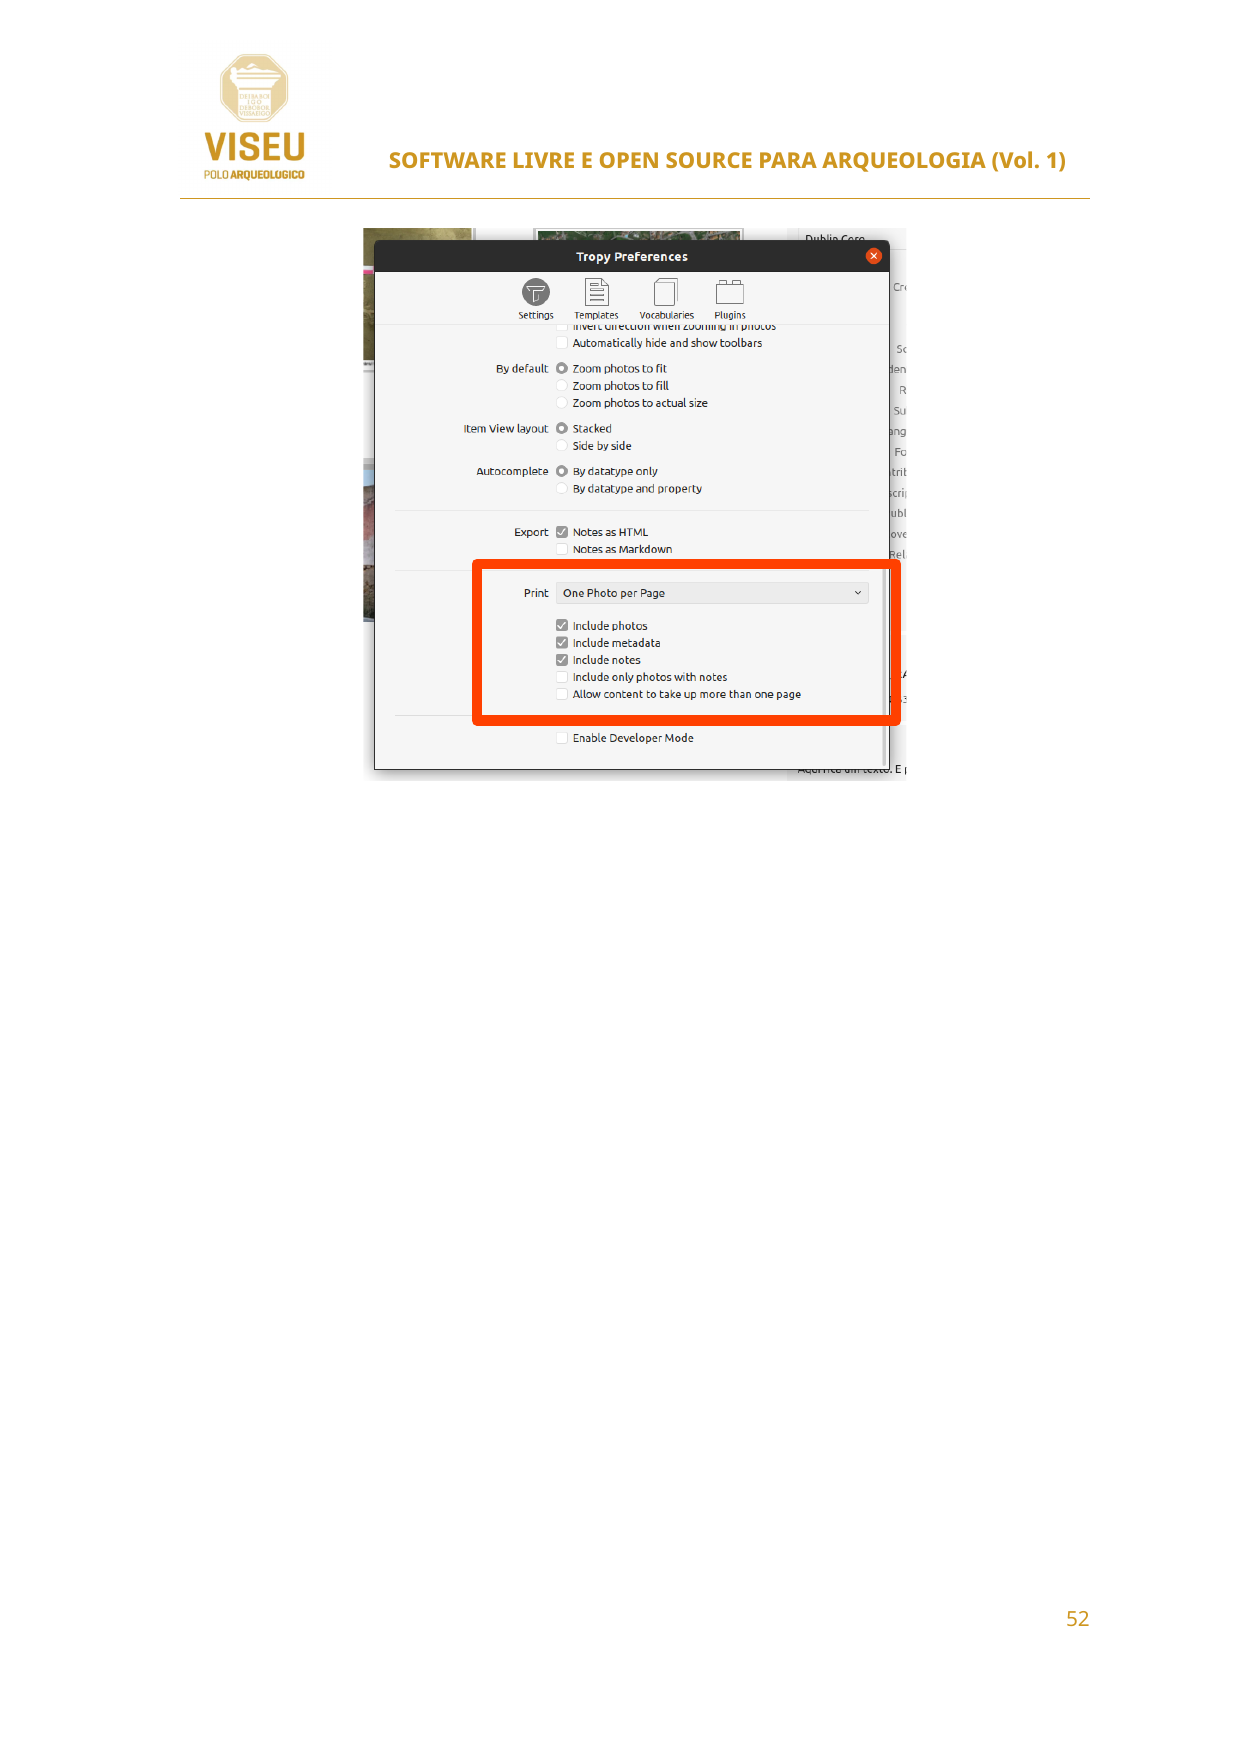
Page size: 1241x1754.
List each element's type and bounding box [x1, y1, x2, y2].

picture [363, 228, 907, 781]
